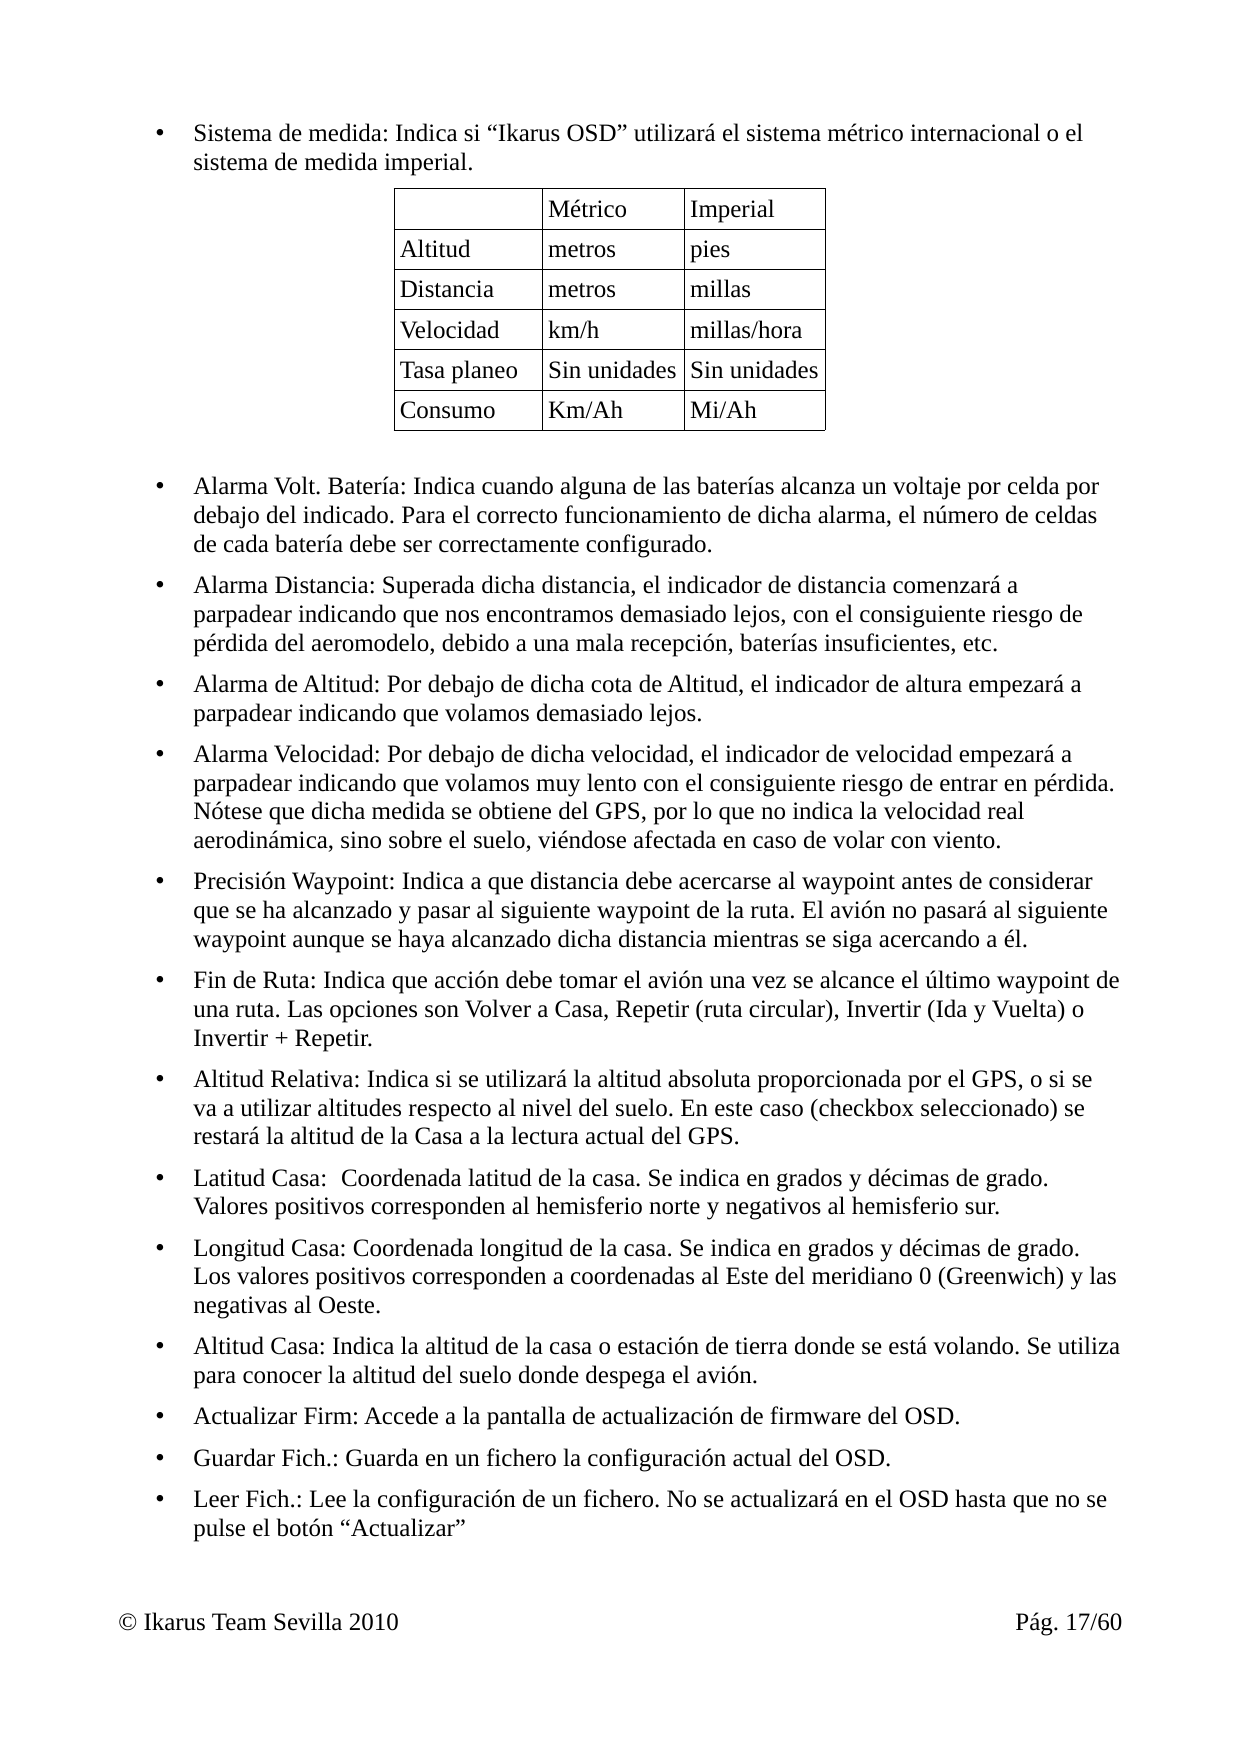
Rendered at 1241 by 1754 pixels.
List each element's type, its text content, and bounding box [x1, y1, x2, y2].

list Precisión Waypoint: Indica a que distancia debe acercarse al waypoint antes de considerar que se ha alcanzado y pasar al siguiente waypoint de la ruta. El avión no pasará al siguiente waypoint aunque se haya alcanzado dicha distancia mientras se siga acercando a él. [156, 866, 1122, 953]
list Alarma Volt. Batería: Indica cuando alguna de las baterías alcanza un voltaje por celda por debajo del indicado. Para el correcto funcionamiento de dicha alarma, el número de celdas de cada batería debe ser correctamente configurado. [156, 471, 1122, 558]
list Alarma Distancia: Superada dicha distancia, el indicador de distancia comenzará a parpadear indicando que nos encontramos demasiado lejos, con el consiguiente riesgo de pérdida del aeromodelo, debido a una mala recepción, baterías insuficientes, etc. [156, 570, 1122, 656]
table_header Métrico [543, 189, 684, 228]
list Sistema de medida: Indica si “Ikarus OSD” utilizará el sistema métrico internacional o el sistema de medida imperial. [156, 118, 1122, 176]
table_cell Sin unidades [543, 350, 684, 390]
list Altitud Relativa: Indica si se utilizará la altitud absoluta proporcionada por el GPS, o si se va a utilizar altitudes respecto al nivel del suelo. En este caso (checkbox seleccionado) se restará la altitud de la Casa a la lectura actual del GPS. [156, 1064, 1122, 1150]
table_cell metros [543, 270, 684, 309]
table_header [395, 189, 542, 228]
table_cell Altitud [395, 230, 542, 269]
table_cell metros [543, 230, 684, 269]
table_cell Tasa planeo [395, 350, 542, 390]
table_cell Distancia [395, 270, 542, 309]
table_cell pies [685, 230, 825, 269]
list Actualizar Firm: Accede a la pantalla de actualización de firmware del OSD. [156, 1401, 1122, 1430]
list Latitud Casa: Coordenada latitud de la casa. Se indica en grados y décimas de grado. Valores positivos corresponden al hemisferio norte y negativos al hemisferio sur. [156, 1163, 1122, 1220]
list Alarma Velocidad: Por debajo de dicha velocidad, el indicador de velocidad empezará a parpadear indicando que volamos muy lento con el consiguiente riesgo de entrar en pérdida. Nótese que dicha medida se obtiene del GPS, por lo que no indica la velocidad real aerodinámica, sino sobre el suelo, viéndose afectada en caso de volar con viento. [156, 739, 1122, 854]
table_cell Velocidad [395, 310, 542, 349]
table_cell millas/hora [685, 310, 825, 349]
list Longitud Casa: Coordenada longitud de la casa. Se indica en grados y décimas de grado. Los valores positivos corresponden a coordenadas al Este del meridiano 0 (Greenwich) y las negativas al Oeste. [156, 1233, 1122, 1319]
list Altitud Casa: Indica la altitud de la casa o estación de tierra donde se está volando. Se utiliza para conocer la altitud del suelo donde despega el avión. [156, 1331, 1122, 1389]
list Fin de Ruta: Indica que acción debe tomar el avión una vez se alcance el último waypoint de una ruta. Las opciones son Volver a Casa, Repetir (ruta circular), Invertir (Ida y Vuelta) o Invertir + Repetir. [156, 965, 1122, 1051]
table_cell Sin unidades [685, 350, 825, 390]
table_cell millas [685, 270, 825, 309]
table_cell Mi/Ah [685, 391, 825, 430]
table_cell Consumo [395, 391, 542, 430]
table_cell km/h [543, 310, 684, 349]
table_header Imperial [685, 189, 825, 228]
table_cell Km/Ah [543, 391, 684, 430]
list Alarma de Altitud: Por debajo de dicha cota de Altitud, el indicador de altura empezará a parpadear indicando que volamos demasiado lejos. [156, 669, 1122, 726]
list Guardar Fich.: Guarda en un fichero la configuración actual del OSD. [156, 1443, 1122, 1471]
list Leer Fich.: Lee la configuración de un fichero. No se actualizará en el OSD hasta que no se pulse el botón “Actualizar” [156, 1484, 1122, 1541]
